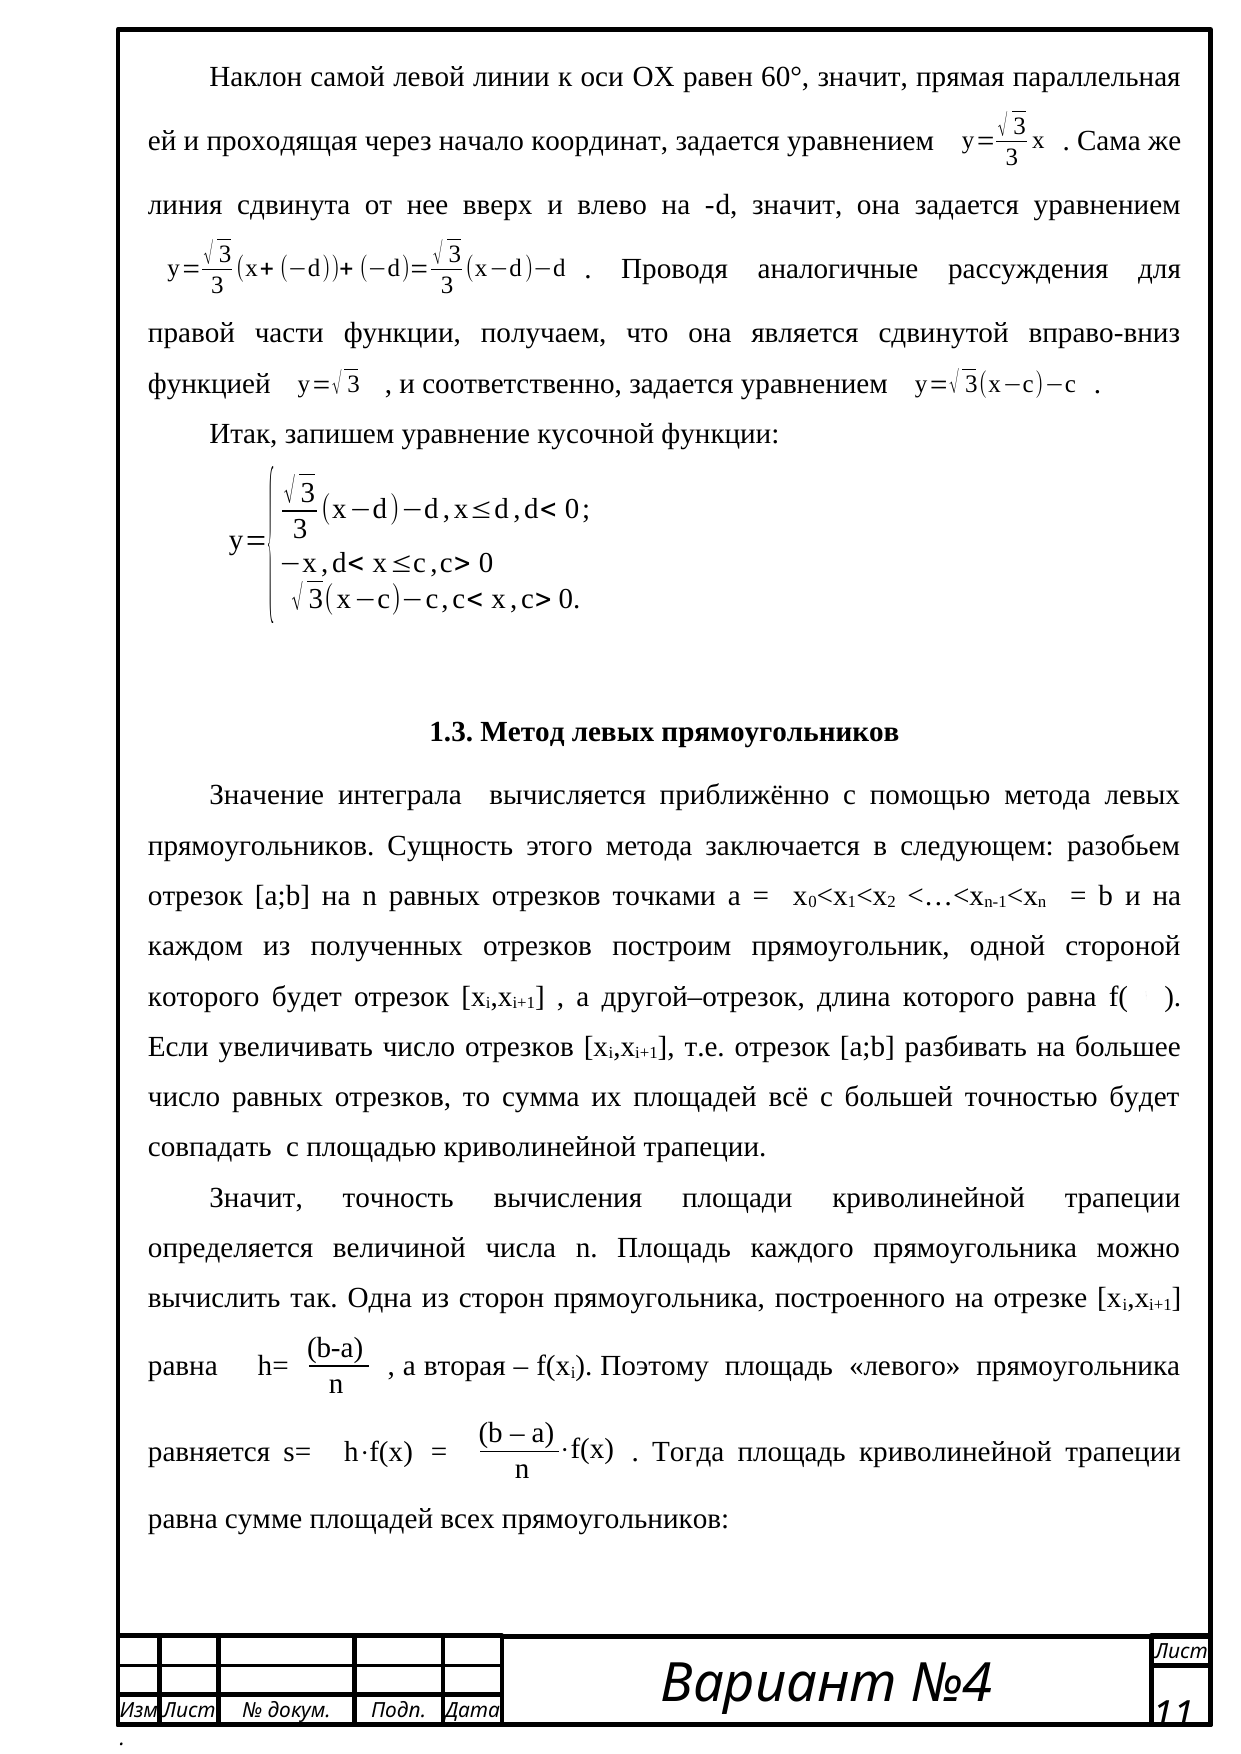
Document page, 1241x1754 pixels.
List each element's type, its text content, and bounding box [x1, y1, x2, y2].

text Наклон самой левой линии к оси OX равен 60°, значит, прямая параллельная ей и проходящая через начало координат, задается уравнением . Сама же линия сдвинута от нее вверх и влево на -d, значит, она задается уравнением . Проводя аналогичные рассуждения для правой части функции, получаем, что она является сдвинутой вправо-вниз функцией , и соответственно, задается уравнением . [148, 59, 1181, 399]
subtitle 1.3. Метод левых прямоугольников [146, 714, 1181, 748]
text Значение интеграла вычисляется приближённо с помощью метода левых прямоугольников. Сущность этого метода заключается в следующем: разобьем отрезок [a;b] на n равных отрезков точками a = x0<x1<x2 <…<xn-1<xn = b и на каждом из полученных отрезков построим прямоугольник, одной стороной которого будет отрезок [xi,xi+1] , а другой–отрезок, длина которого равна f(). Если увеличивать число отрезков [xi,xi+1], т.е. отре­зок [a;b] разбивать на большее число равных отрезков, то сумма их площадей всё с большей точностью будет совпадать с площадью криволинейной трапеции. [148, 777, 1181, 1163]
text Итак, запишем уравнение кусочной функции: [148, 416, 1181, 450]
text Значит, точность вычисления площади криволинейной трапеции определяется величиной числа n. Площадь каждого прямоугольника можно вычислить так. Одна из сторон прямоугольника, построенного на отрезке [xi,xi+1] равна h=, а вторая – f(xi). Поэтому площадь «левого» прямоугольника равняется s= = . Тогда площадь криво­линейной трапеции равна сумме площадей всех прямоугольников: [148, 1180, 1181, 1535]
